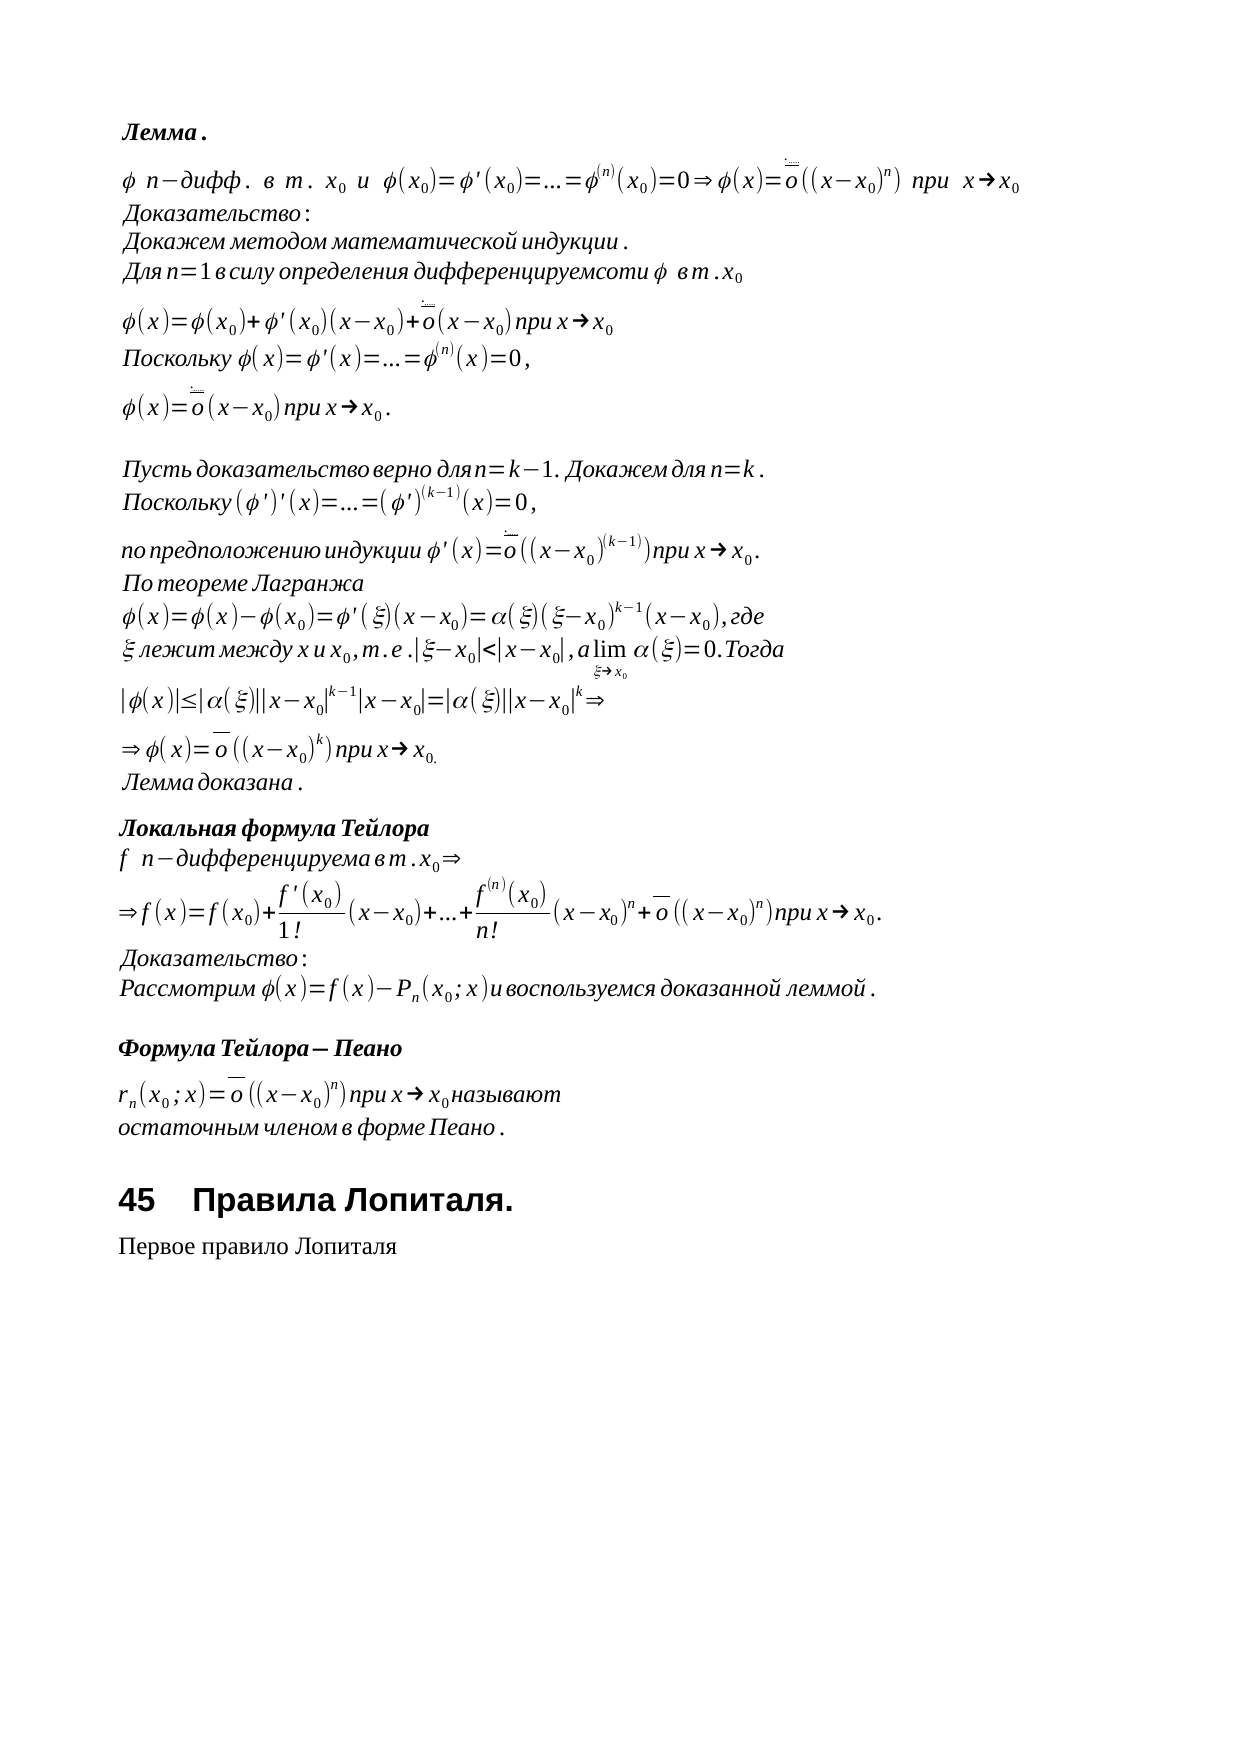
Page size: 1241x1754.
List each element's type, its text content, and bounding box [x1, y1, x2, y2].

text Первое правило Лопиталя [118, 1231, 1122, 1260]
subtitle Правила Лопиталя. [118, 1180, 1122, 1219]
